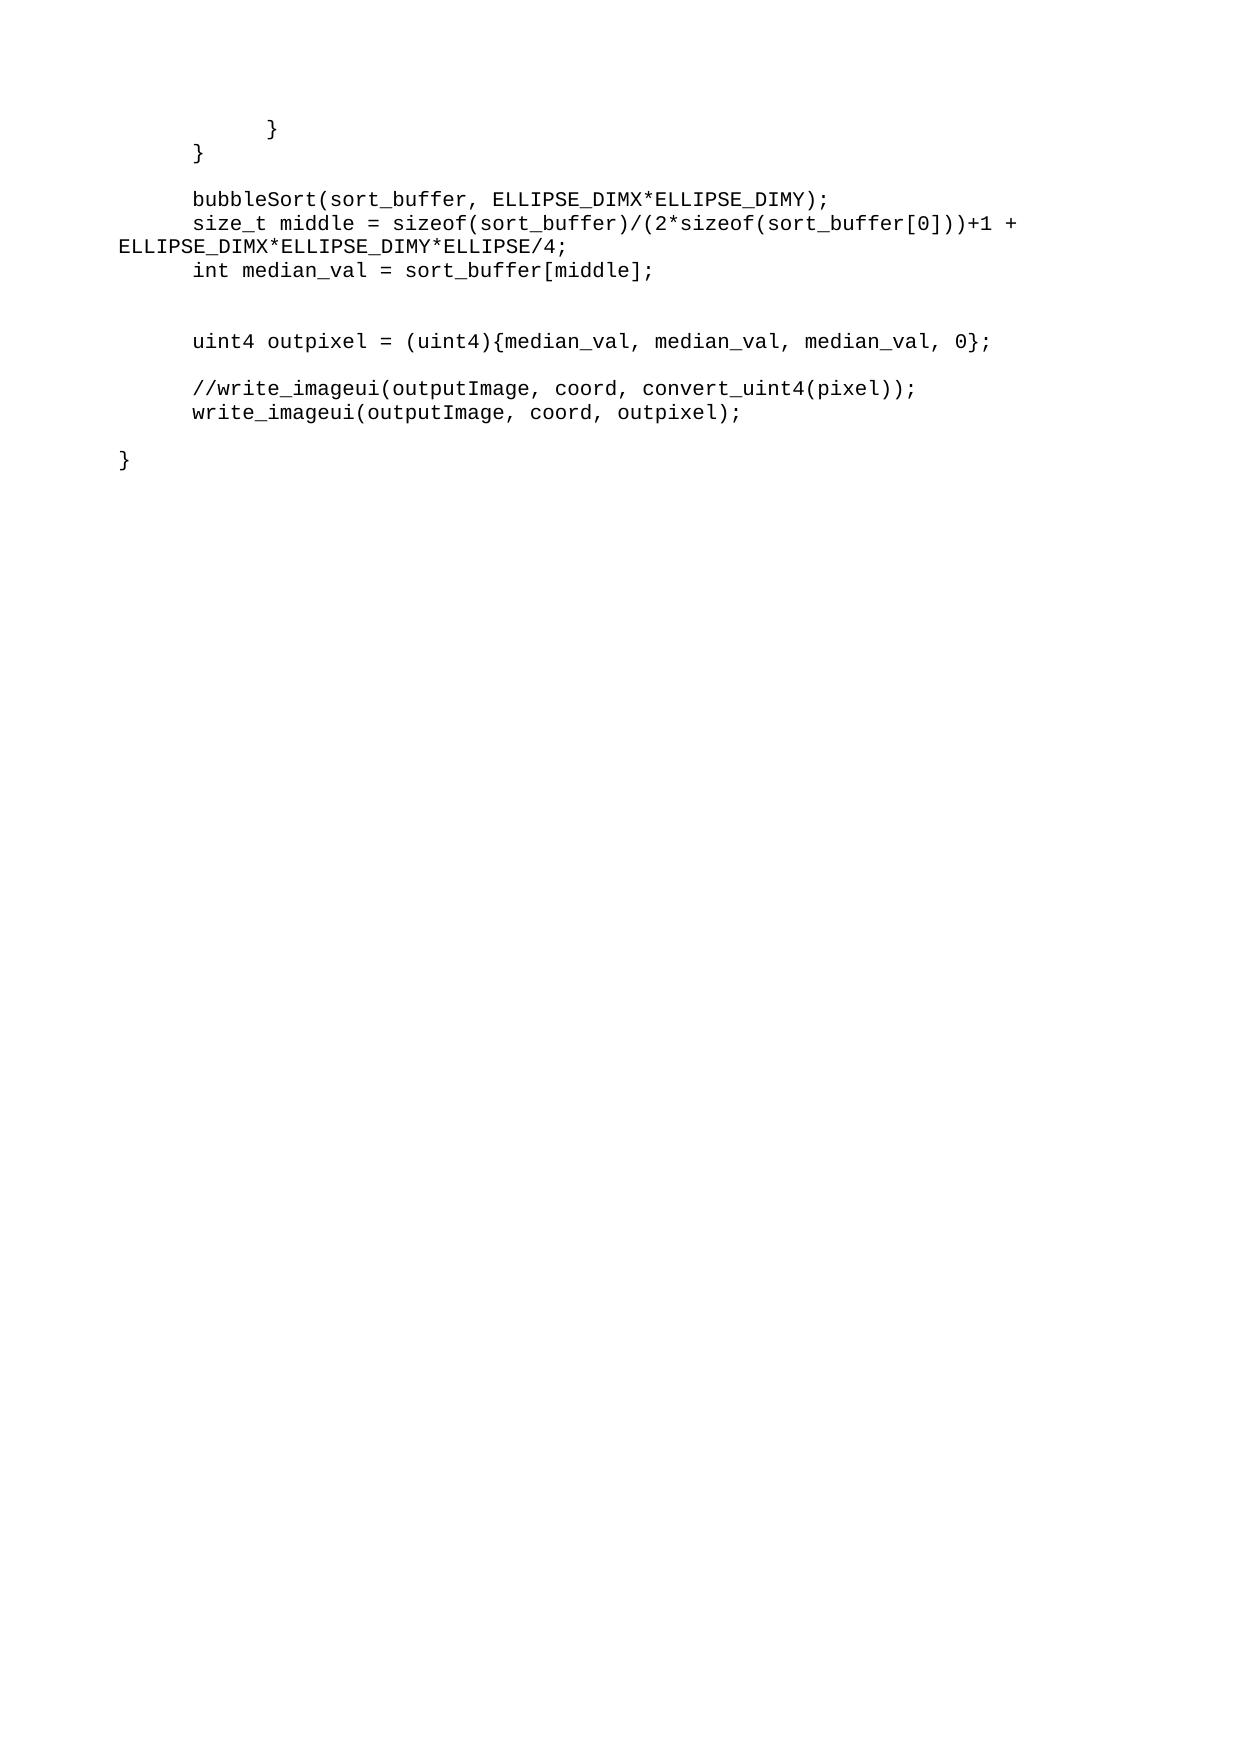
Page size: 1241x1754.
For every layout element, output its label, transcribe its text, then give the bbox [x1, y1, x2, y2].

text write_imageui(outputImage, coord, outpixel); [118, 402, 1122, 426]
text int median_val = sort_buffer[middle]; [118, 260, 1122, 284]
text size_t middle = sizeof(sort_buffer)/(2*sizeof(sort_buffer[0]))+1 + ELLIPSE_DIMX*ELLIPSE_DIMY*ELLIPSE/4; [118, 213, 1122, 260]
text uint4 outpixel = (uint4){median_val, median_val, median_val, 0}; [118, 331, 1122, 354]
text bubbleSort(sort_buffer, ELLIPSE_DIMX*ELLIPSE_DIMY); [118, 189, 1122, 213]
text } [118, 449, 1122, 473]
text } [118, 118, 1122, 142]
text } [118, 142, 1122, 165]
text //write_imageui(outputImage, coord, convert_uint4(pixel)); [118, 378, 1122, 402]
